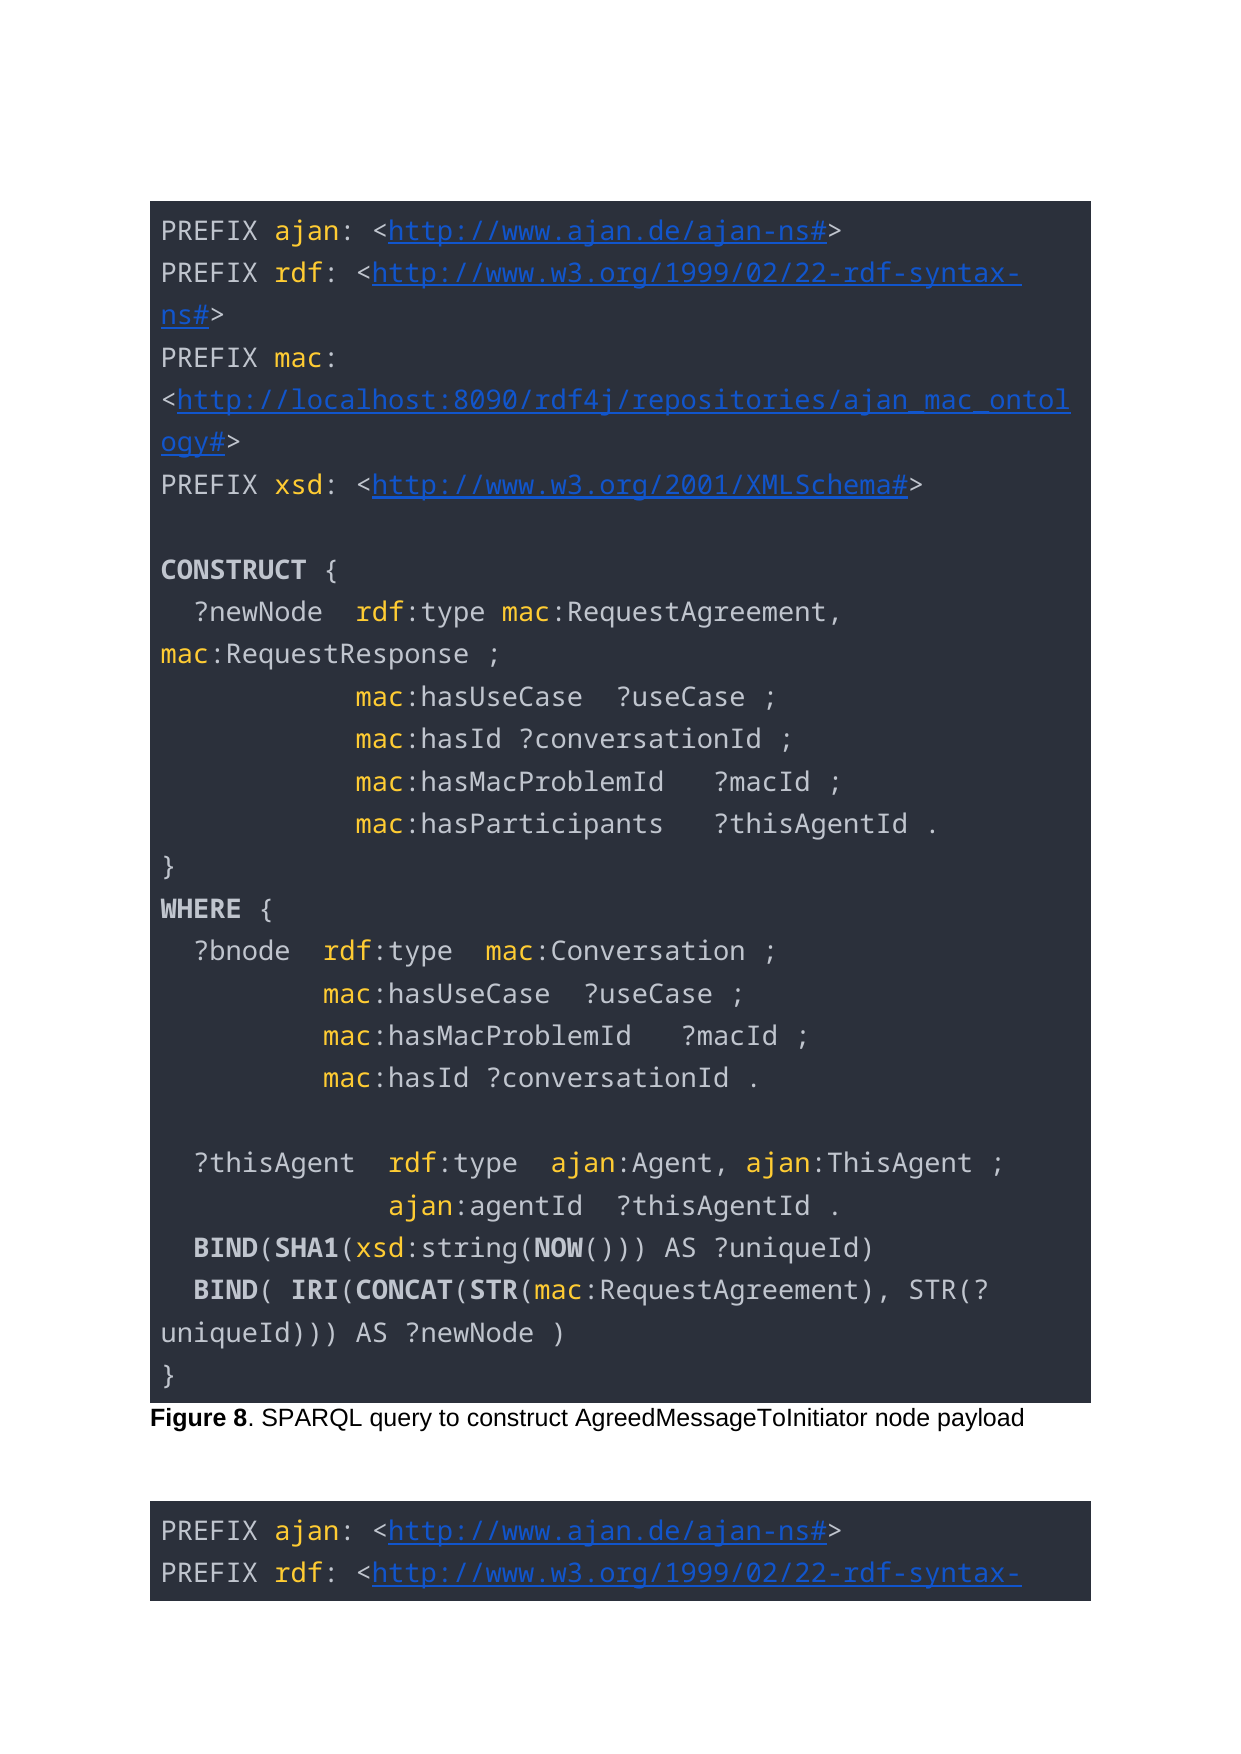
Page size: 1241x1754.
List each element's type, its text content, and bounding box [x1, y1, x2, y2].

text Figure 8. SPARQL query to construct AgreedMessageToInitiator node payload [150, 1403, 1090, 1432]
table_header PREFIX ajan: <http://www.ajan.de/ajan-ns#> PREFIX rdf: <http://www.w3.org/1999/02/22-rdf-syntax- [150, 1501, 1091, 1601]
table_header PREFIX ajan: <http://www.ajan.de/ajan-ns#> PREFIX rdf: <http://www.w3.org/1999/02/22-rdf-syntax-ns#> PREFIX mac: <http://localhost:8090/rdf4j/repositories/ajan_mac_ontology#> PREFIX xsd: <http://www.w3.org/2001/XMLSchema#> CONSTRUCT { ?newNode rdf:type mac:RequestAgreement, mac:RequestResponse ; mac:hasUseCase ?useCase ; mac:hasId ?conversationId ; mac:hasMacProblemId ?macId ; mac:hasParticipants ?thisAgentId . } WHERE { ?bnode rdf:type mac:Conversation ; mac:hasUseCase ?useCase ; mac:hasMacProblemId ?macId ; mac:hasId ?conversationId . ?thisAgent rdf:type ajan:Agent, ajan:ThisAgent ; ajan:agentId ?thisAgentId . BIND(SHA1(xsd:string(NOW())) AS ?uniqueId) BIND( IRI(CONCAT(STR(mac:RequestAgreement), STR(?uniqueId))) AS ?newNode ) } [150, 201, 1091, 1403]
